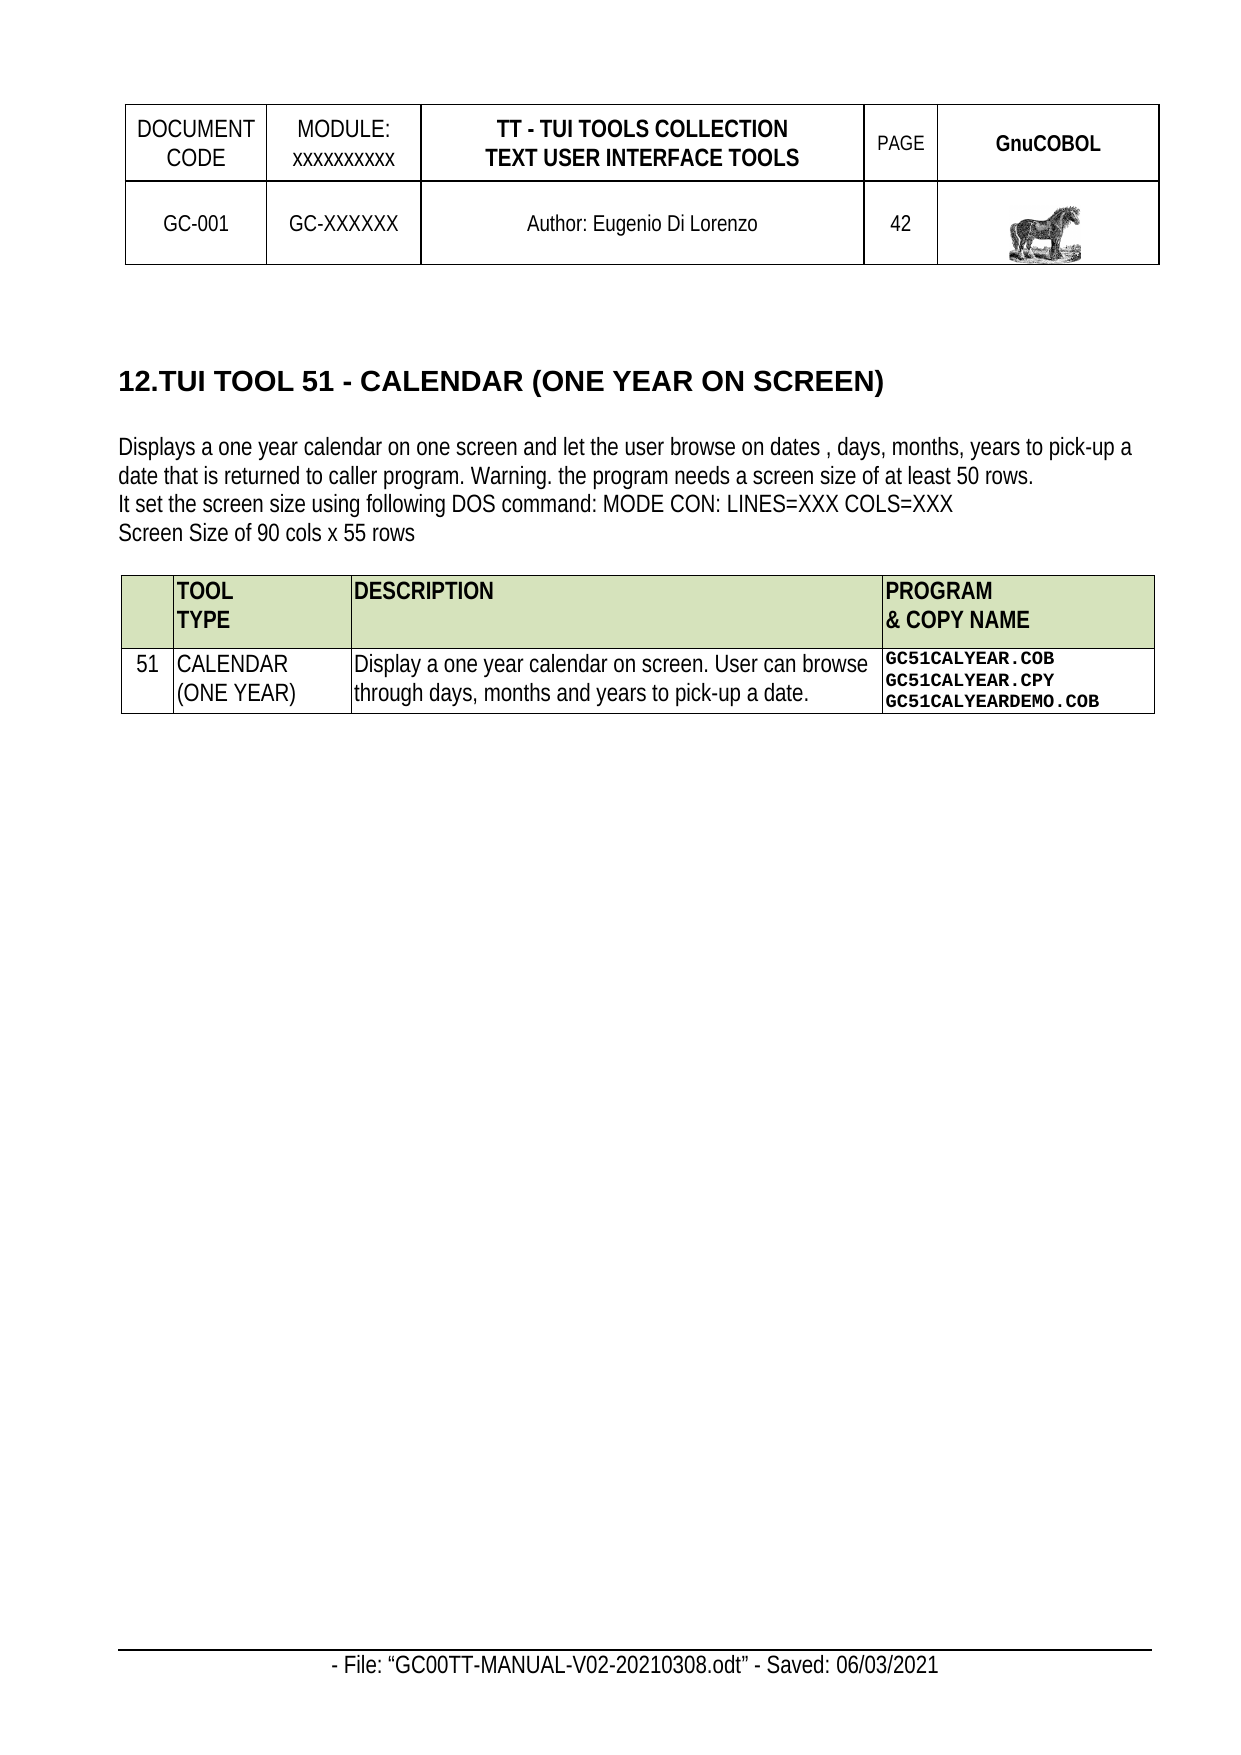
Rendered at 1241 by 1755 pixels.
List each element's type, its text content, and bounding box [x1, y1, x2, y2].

table_cell 51 [122, 649, 173, 713]
text Screen Size of 90 cols x 55 rows [118, 518, 1152, 547]
table_header DESCRIPTION [352, 576, 882, 648]
table_cell GC51CALYEAR.COB GC51CALYEAR.CPY GC51CALYEARDEMO.COB [883, 649, 1154, 713]
table_cell CALENDAR (ONE YEAR) [174, 649, 351, 713]
table_header TOOL TYPE [174, 576, 351, 648]
table_header PROGRAM & COPY NAME [883, 576, 1154, 648]
table_header [122, 576, 173, 648]
text Displays a one year calendar on one screen and let the user browse on dates , days, months, years to pick-up a date that is returned to caller program. Warning. the program needs a screen size of at least 50 rows. It set the screen size using following DOS command: MODE CON: LINES=XXX COLS=XXX [118, 432, 1152, 518]
subtitle TUI TOOL 51 - CALENDAR (ONE YEAR ON SCREEN) [118, 364, 1152, 397]
table_cell Display a one year calendar on screen. User can browse through days, months and years to pick-up a date. [352, 649, 882, 713]
